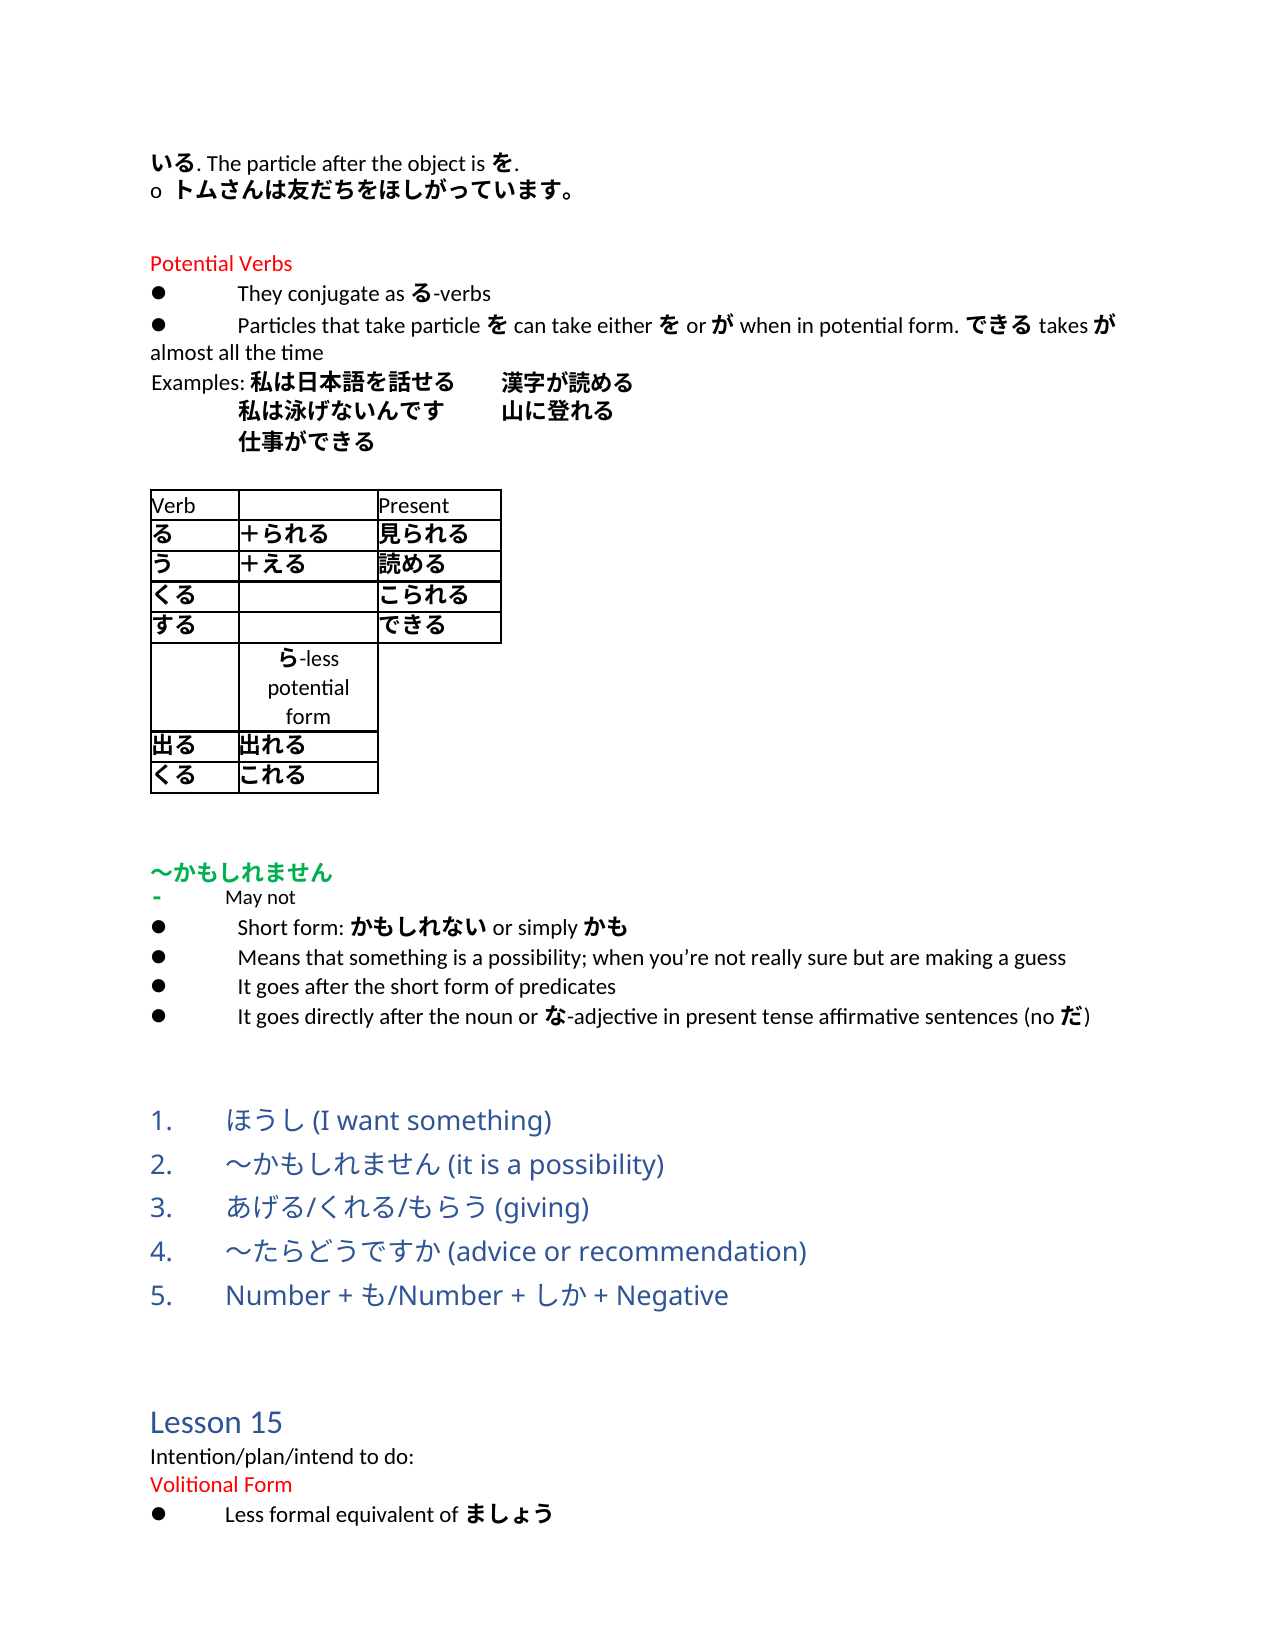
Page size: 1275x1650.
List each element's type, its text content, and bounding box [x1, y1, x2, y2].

table_cell こられる [379, 583, 500, 608]
table_cell する [152, 613, 238, 638]
table_cell [501, 672, 653, 701]
table_cell Verb [152, 491, 238, 519]
table_cell 山に登れる [501, 396, 653, 424]
table_cell potential [240, 672, 377, 701]
table_cell [152, 644, 238, 672]
table_cell 仕事ができる [239, 424, 501, 455]
list Means that something is a possibility; when you’re not really sure but are making a guess [150, 943, 1125, 971]
table_cell [379, 730, 501, 758]
table_cell [152, 672, 238, 701]
table_cell [378, 455, 501, 489]
table_cell [239, 455, 378, 489]
table_cell 出る [152, 733, 238, 758]
table_header 漢字が読める [501, 368, 653, 396]
table_cell [501, 701, 653, 730]
table_cell [152, 701, 238, 730]
table_header Examples: 私は日本語を話せる [151, 368, 501, 396]
table_cell 読める [379, 552, 500, 577]
subtitle Number + も/Number + しか + Negative [150, 1273, 1125, 1313]
table_cell [502, 489, 653, 519]
table_cell form [240, 701, 377, 730]
table_cell [502, 580, 653, 608]
table_cell 見られる [379, 521, 500, 547]
table_cell 私は泳げないんです [239, 396, 501, 424]
table_cell できる [379, 613, 500, 638]
table_cell [501, 730, 653, 758]
list May not [150, 886, 1125, 909]
subtitle ～たらどうですか (advice or recommendation) [150, 1230, 1125, 1269]
table_cell これる [240, 763, 377, 788]
subtitle ほうし (I want something) [150, 1099, 1125, 1139]
table_cell ＋える [240, 552, 377, 577]
table_cell [151, 455, 238, 489]
table_cell [501, 424, 653, 455]
table_cell ら-less [240, 644, 377, 672]
table_cell [240, 583, 377, 608]
table_cell Present [379, 491, 500, 519]
table_cell ＋られる [240, 521, 377, 547]
text ～かもしれません [150, 863, 1125, 886]
table_cell [151, 424, 238, 455]
subtitle あげる/くれる/もらう (giving) [150, 1186, 1125, 1226]
table_cell [379, 701, 501, 730]
table_cell くる [152, 763, 238, 788]
text o トムさんは友だちをほしがっています。 [150, 178, 1125, 204]
table_cell る [152, 521, 238, 547]
table_cell [502, 611, 653, 638]
subtitle ～かもしれません (it is a possibility) [150, 1143, 1125, 1182]
list It goes after the short form of predicates [150, 972, 1125, 1000]
subtitle Lesson 15 [150, 1401, 1125, 1442]
text いる. The particle after the object is を. [150, 149, 1125, 177]
table_cell [240, 491, 377, 519]
list Particles that take particle をcan take either を or が when in potential form. できる takes が almost all the time [150, 311, 1125, 366]
table_cell う [152, 552, 238, 577]
table_cell くる [152, 583, 238, 608]
list Short form: かもしれない or simply かも [150, 913, 1125, 941]
table_cell [502, 519, 653, 547]
table_cell [379, 761, 501, 788]
table_cell 出れる [240, 733, 377, 758]
table_cell [379, 644, 501, 672]
list Less formal equivalent of ましょう [150, 1500, 1125, 1528]
table_cell [240, 613, 377, 638]
table_cell [501, 642, 653, 672]
table_cell [501, 455, 653, 489]
list It goes directly after the noun or な-adjective in present tense affirmative sentences (no だ) [150, 1002, 1125, 1030]
list They conjugate as る-verbs [150, 279, 1125, 307]
table_cell [502, 550, 653, 577]
text Intention/plan/intend to do: [150, 1442, 1125, 1470]
table_cell [379, 672, 501, 701]
table_cell [501, 761, 653, 788]
table_cell [151, 396, 238, 424]
text Volitional Form [150, 1470, 1125, 1498]
text Potential Verbs [150, 249, 1125, 277]
